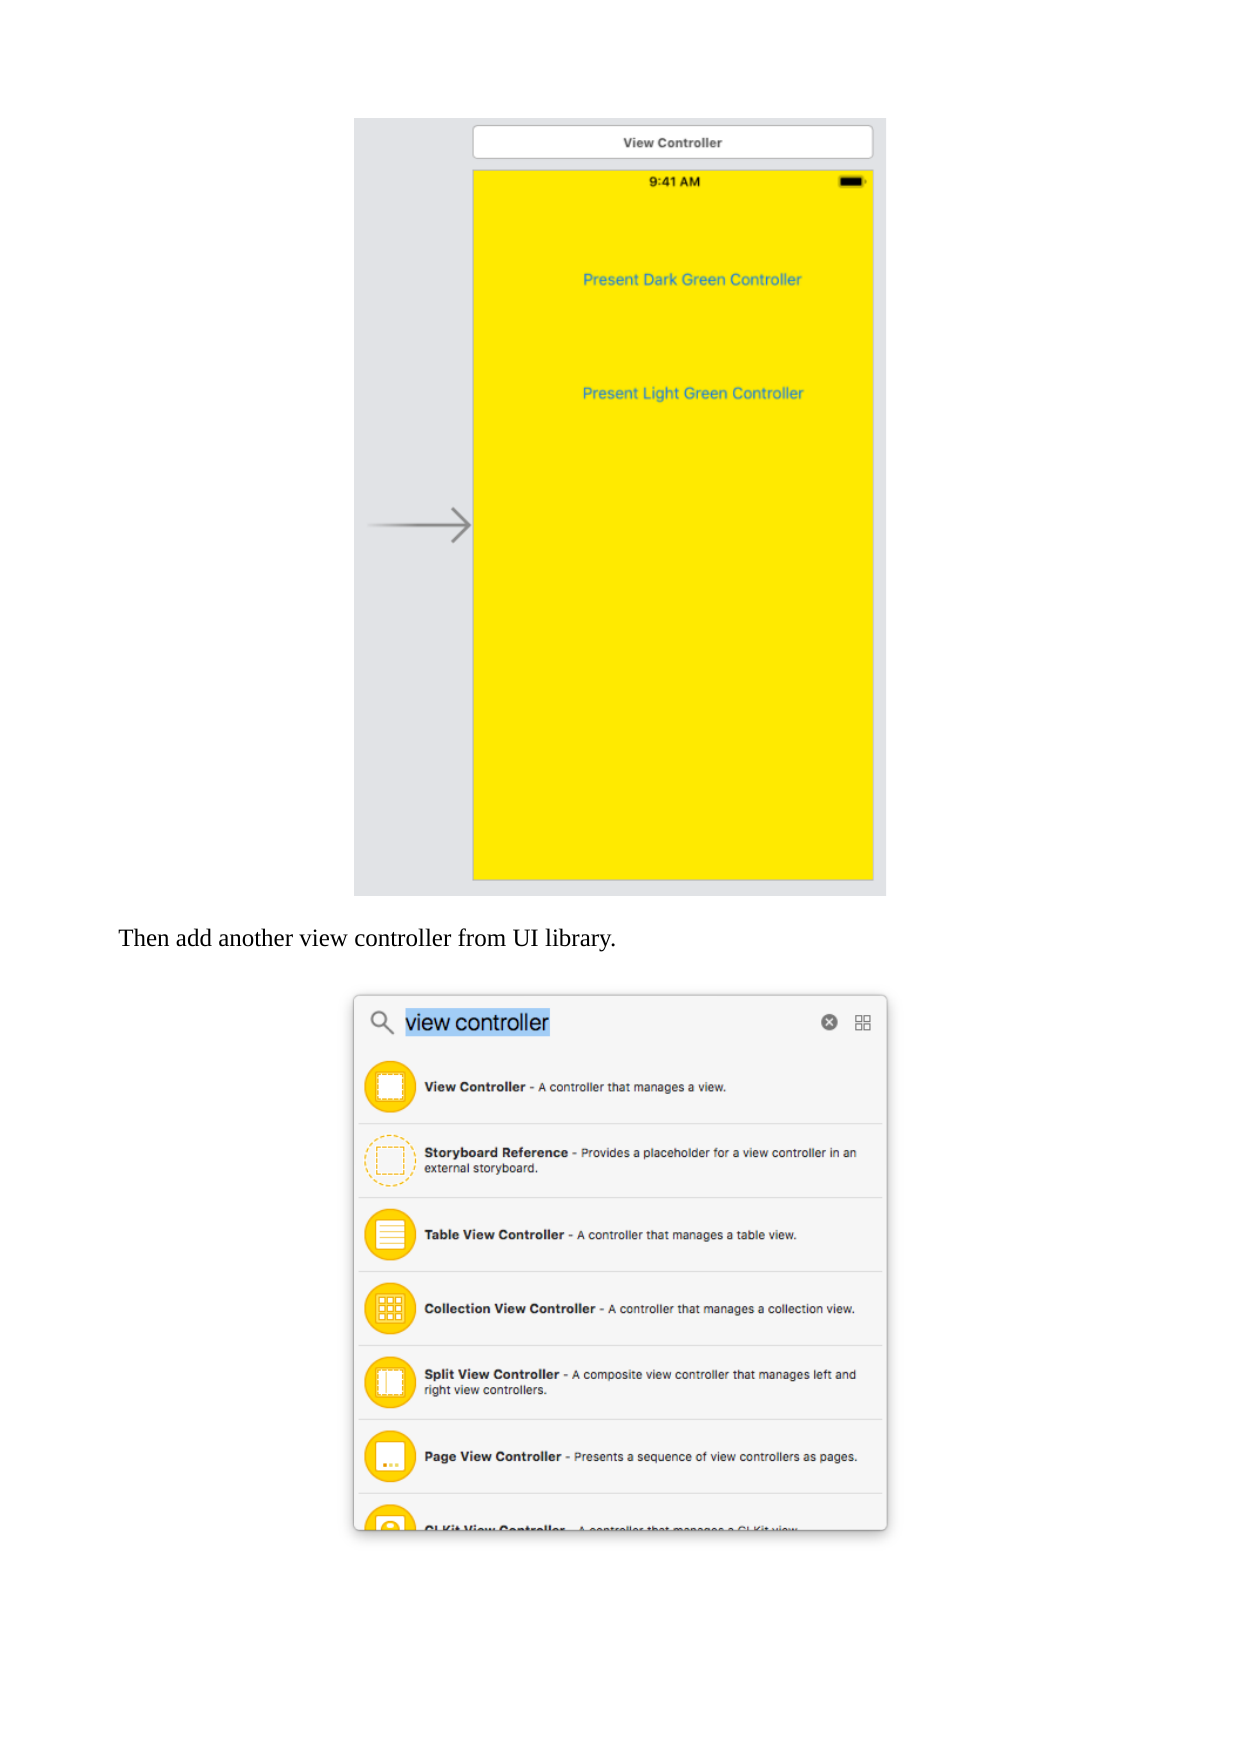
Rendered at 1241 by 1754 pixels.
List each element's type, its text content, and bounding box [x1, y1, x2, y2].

picture [354, 118, 887, 896]
text Then add another view controller from UI library. [118, 923, 1122, 952]
picture [334, 980, 907, 1555]
